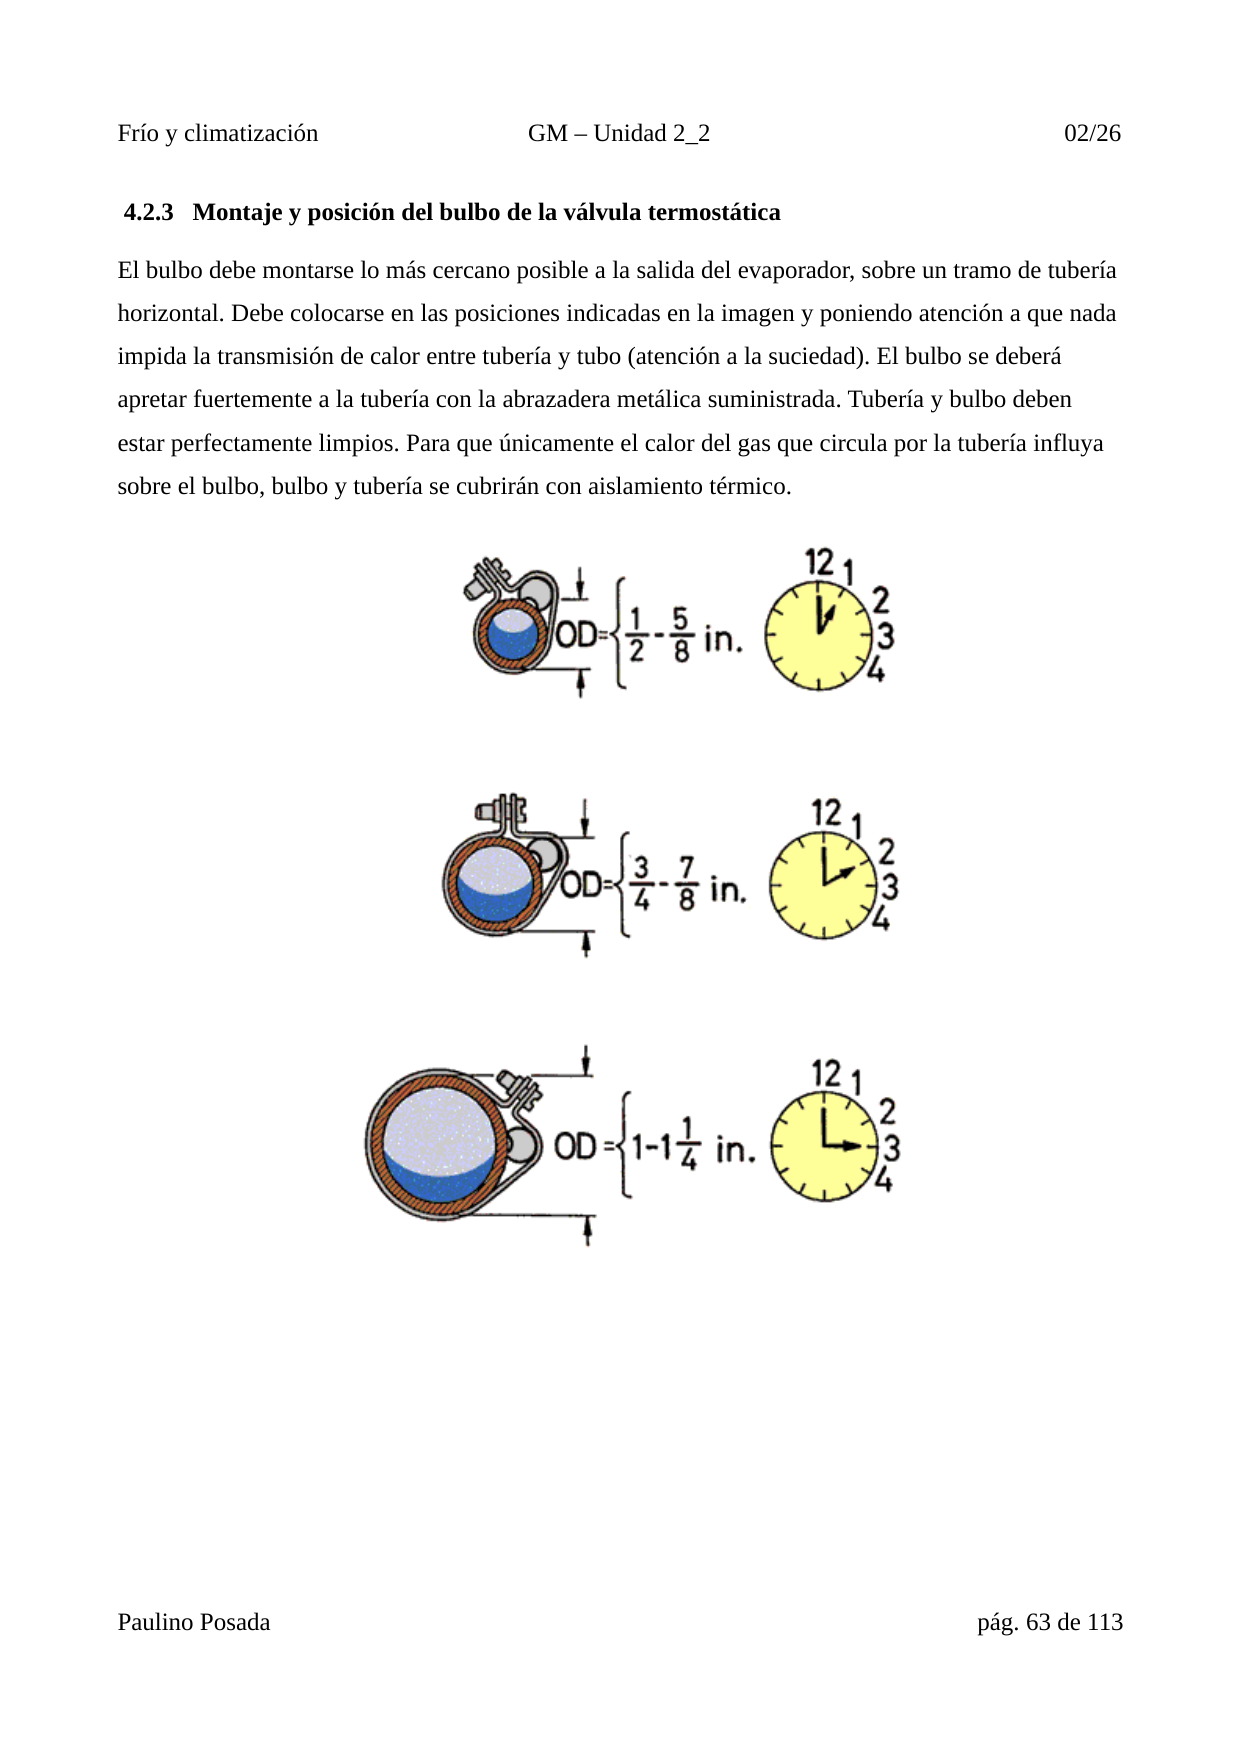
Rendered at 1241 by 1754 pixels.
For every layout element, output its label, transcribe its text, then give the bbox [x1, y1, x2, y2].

picture [356, 539, 904, 1251]
subtitle Montaje y posición del bulbo de la válvula termostática [117, 197, 1123, 226]
text El bulbo debe montarse lo más cercano posible a la salida del evaporador, sobre un tramo de tubería horizontal. Debe colocarse en las posiciones indicadas en la imagen y poniendo atención a que nada impida la transmisión de calor entre tubería y tubo (atención a la suciedad). El bulbo se deberá apretar fuertemente a la tubería con la abrazadera metálica suministrada. Tubería y bulbo deben estar perfectamente limpios. Para que únicamente el calor del gas que circula por la tubería influya sobre el bulbo, bulbo y tubería se cubrirán con aislamiento térmico. [117, 255, 1123, 499]
